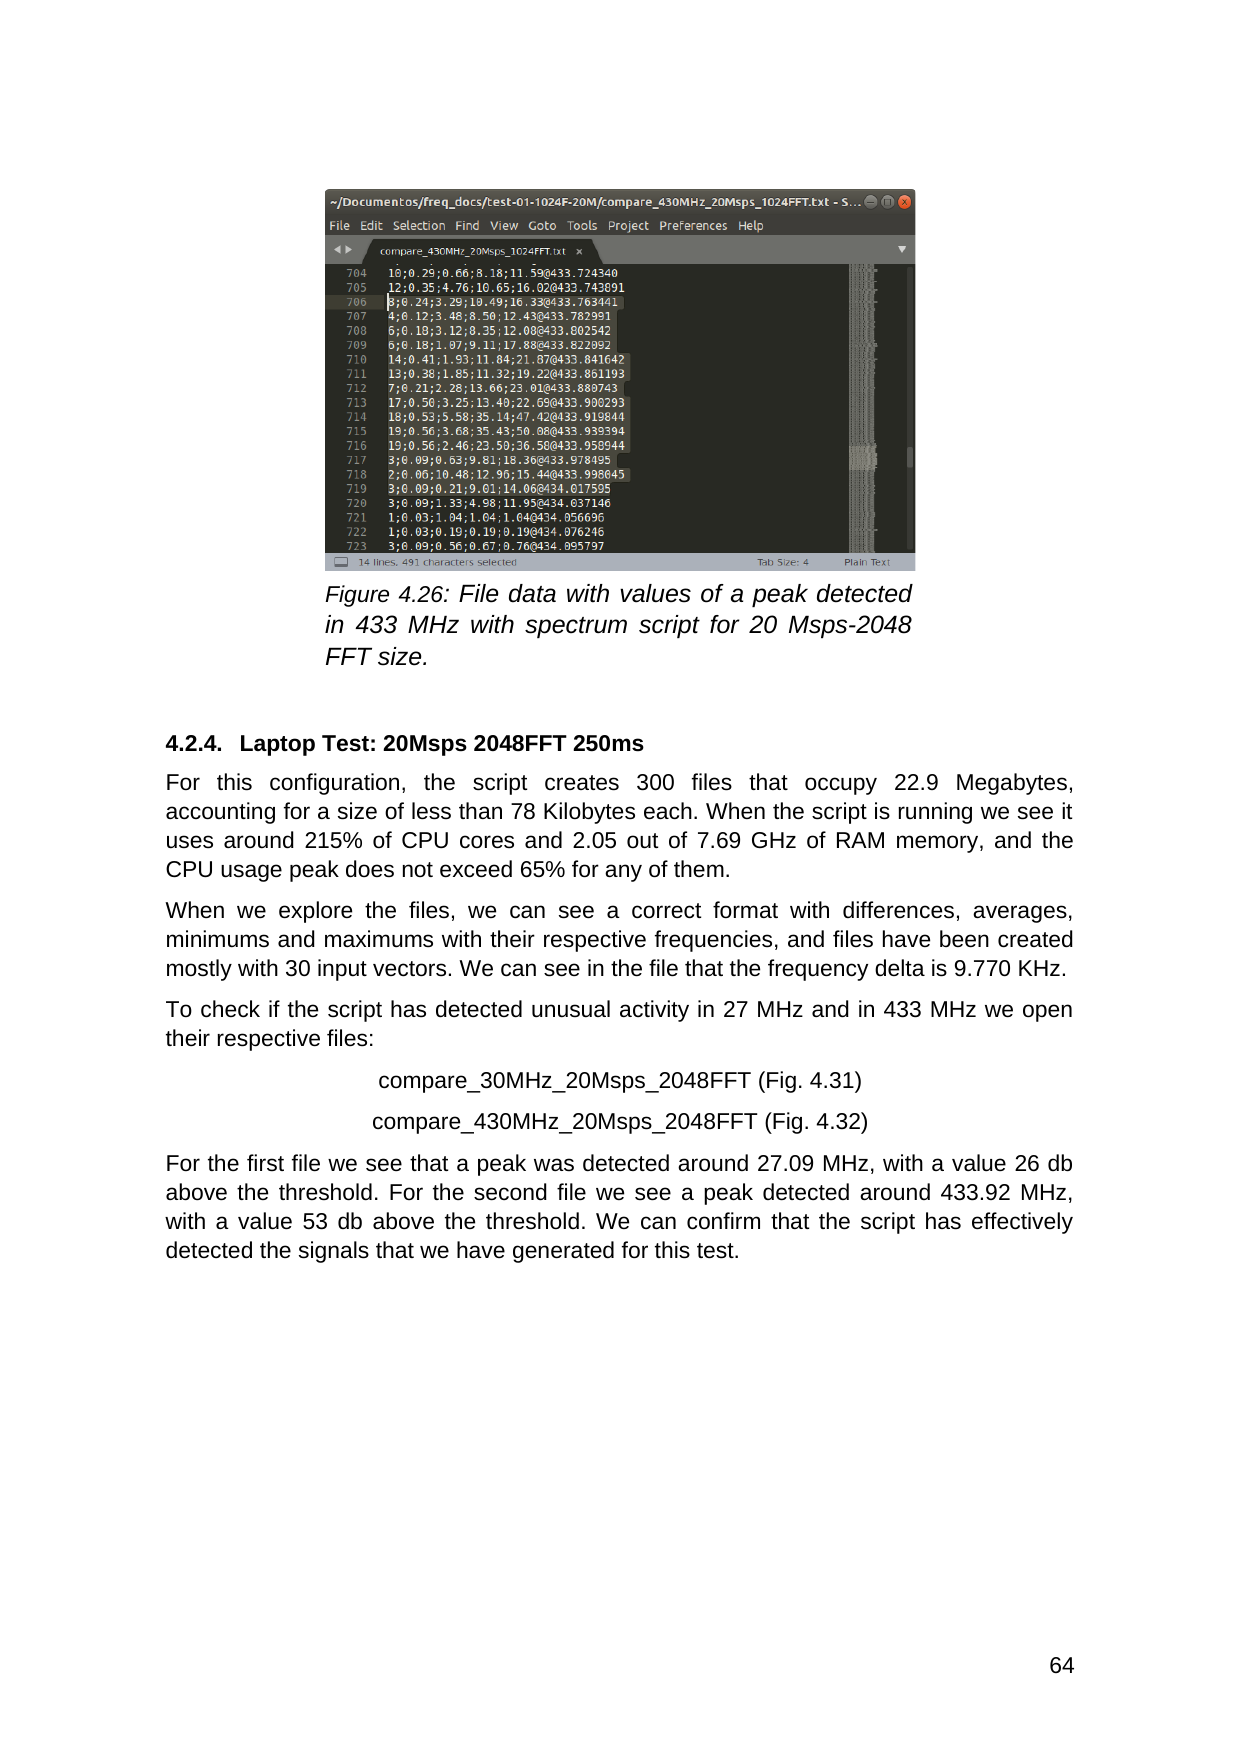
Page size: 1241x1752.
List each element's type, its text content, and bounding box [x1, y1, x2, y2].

text For this configuration, the script creates 300 files that occupy 22.9 Megabytes, accounting for a size of less than 78 Kilobytes each. When the script is running we see it uses around 215% of CPU cores and 2.05 out of 7.69 GHz of RAM memory, and the CPU usage peak does not exceed 65% for any of them. [165, 769, 1075, 882]
text For the first file we see that a peak was detected around 27.09 MHz, with a value 26 db above the threshold. For the second file we see a peak detected around 433.92 MHz, with a value 53 db above the threshold. We can confirm that the script has effectively detected the signals that we have generated for this test. [165, 1150, 1075, 1263]
text Figure 4.26: File data with values of a peak detected in 433 MHz with spectrum script for 20 Msps-2048 FFT size. [325, 571, 915, 671]
text compare_430MHz_20Msps_2048FFT (Fig. 4.32) [165, 1108, 1075, 1135]
picture [325, 189, 916, 571]
text compare_30MHz_20Msps_2048FFT (Fig. 4.31) [165, 1067, 1075, 1093]
text To check if the script has detected unusual activity in 27 MHz and in 433 MHz we open their respective files: [165, 996, 1075, 1052]
text When we explore the files, we can see a correct format with differences, averages, minimums and maximums with their respective frequencies, and files have been created mostly with 30 input vectors. We can see in the file that the frequency delta is 9.770 KHz. [165, 897, 1075, 981]
subtitle Laptop Test: 20Msps 2048FFT 250ms [165, 727, 1075, 756]
